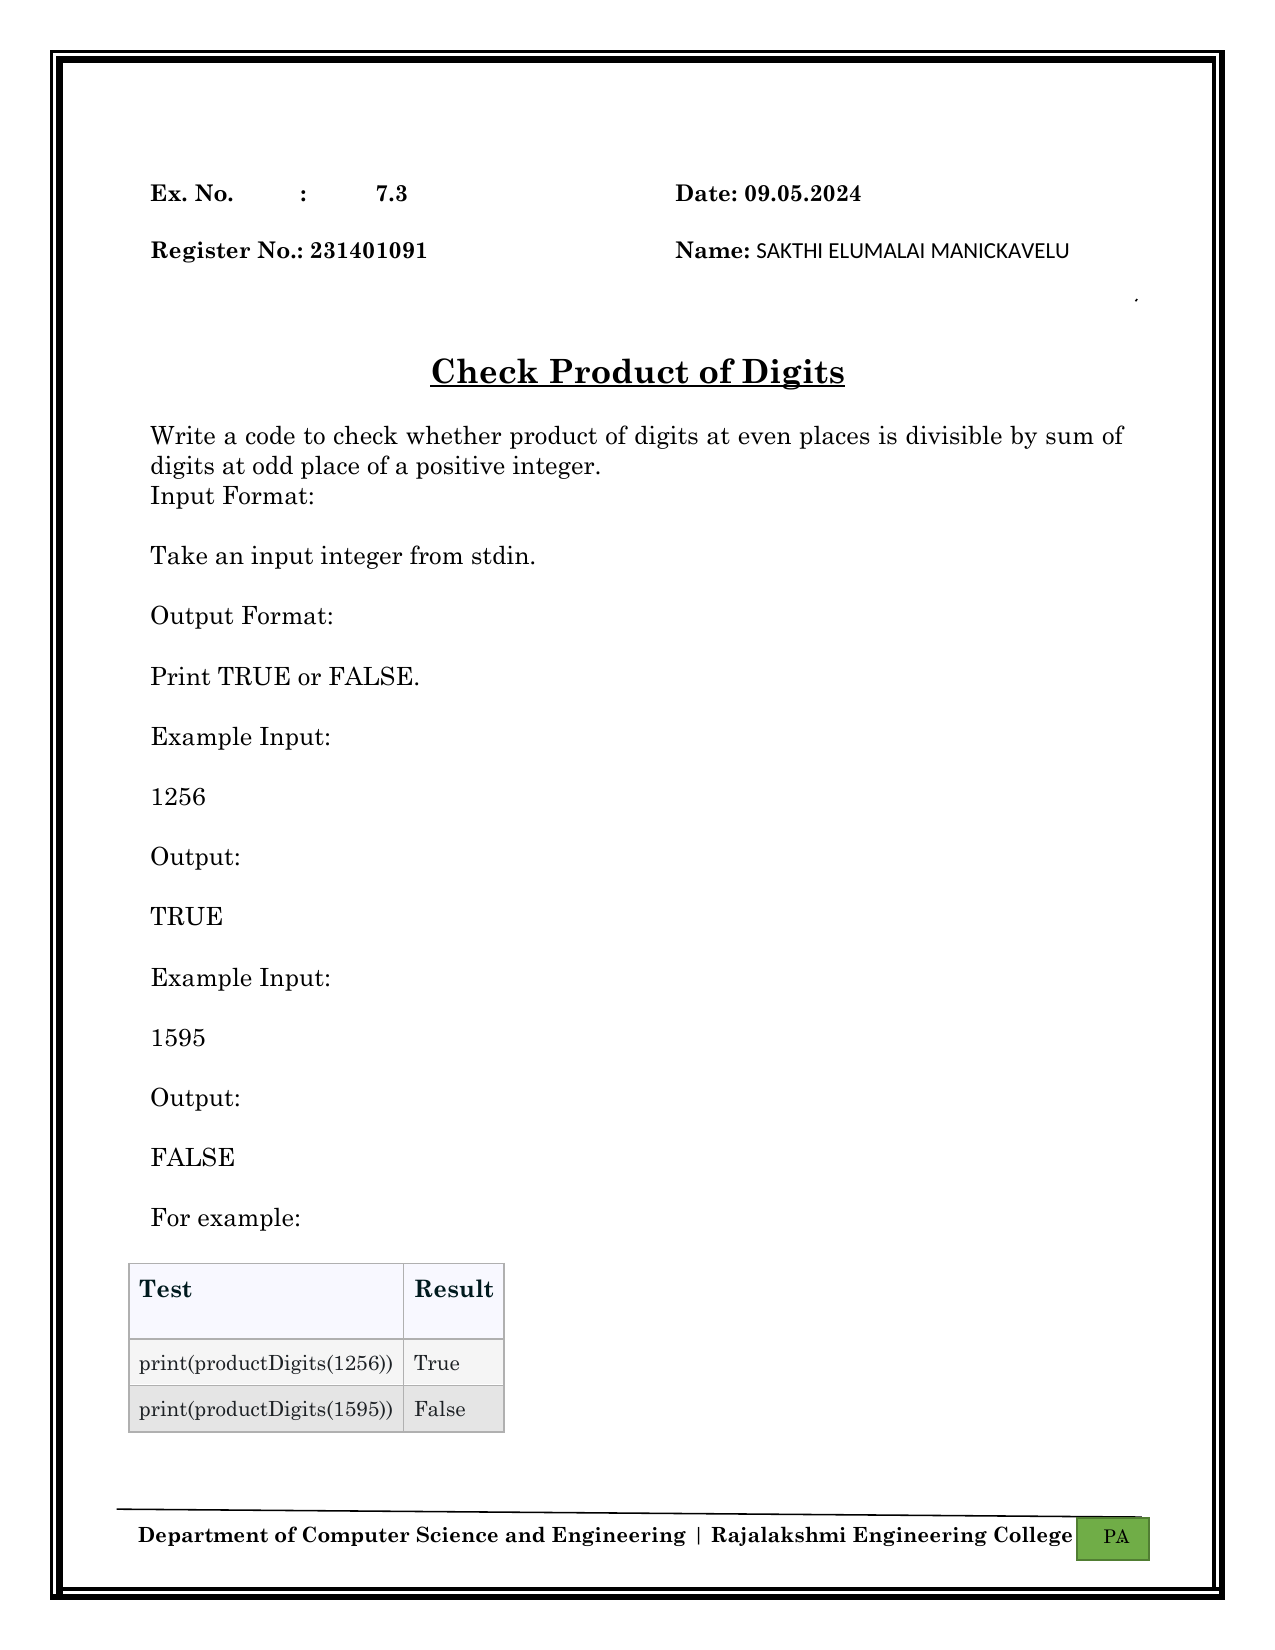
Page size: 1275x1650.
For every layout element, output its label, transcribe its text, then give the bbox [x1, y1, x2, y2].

text Print TRUE or FALSE. [150, 660, 1125, 690]
text Take an input integer from stdin. [150, 540, 1125, 570]
text Write a code to check whether product of digits at even places is divisible by sum of digits at odd place of a positive integer. [150, 419, 1125, 480]
text Check Product of Digits [150, 350, 1125, 390]
text Example Input: [150, 961, 1125, 991]
text Example Input: [150, 721, 1125, 751]
text Ex. No. : 7.3 Date: 09.05.2024 [150, 179, 1125, 207]
text FALSE [150, 1142, 1125, 1172]
text Output Format: [150, 600, 1125, 630]
table_cell False [404, 1386, 503, 1431]
text Output: [150, 1082, 1125, 1112]
text For example: [150, 1202, 1125, 1232]
table_cell True [404, 1340, 503, 1384]
text Output: [150, 841, 1125, 871]
table_header Result [404, 1264, 503, 1338]
table_cell print(productDigits(1256)) [130, 1340, 403, 1384]
text Register No.: 231401091 Name: SAKTHI ELUMALAI MANICKAVELU [150, 236, 1125, 264]
text TRUE [150, 901, 1125, 931]
text 1595 [150, 1022, 1125, 1052]
table_cell print(productDigits(1595)) [130, 1386, 403, 1431]
text Input Format: [150, 480, 1125, 510]
table_header Test [130, 1264, 403, 1338]
text 1256 [150, 781, 1125, 811]
